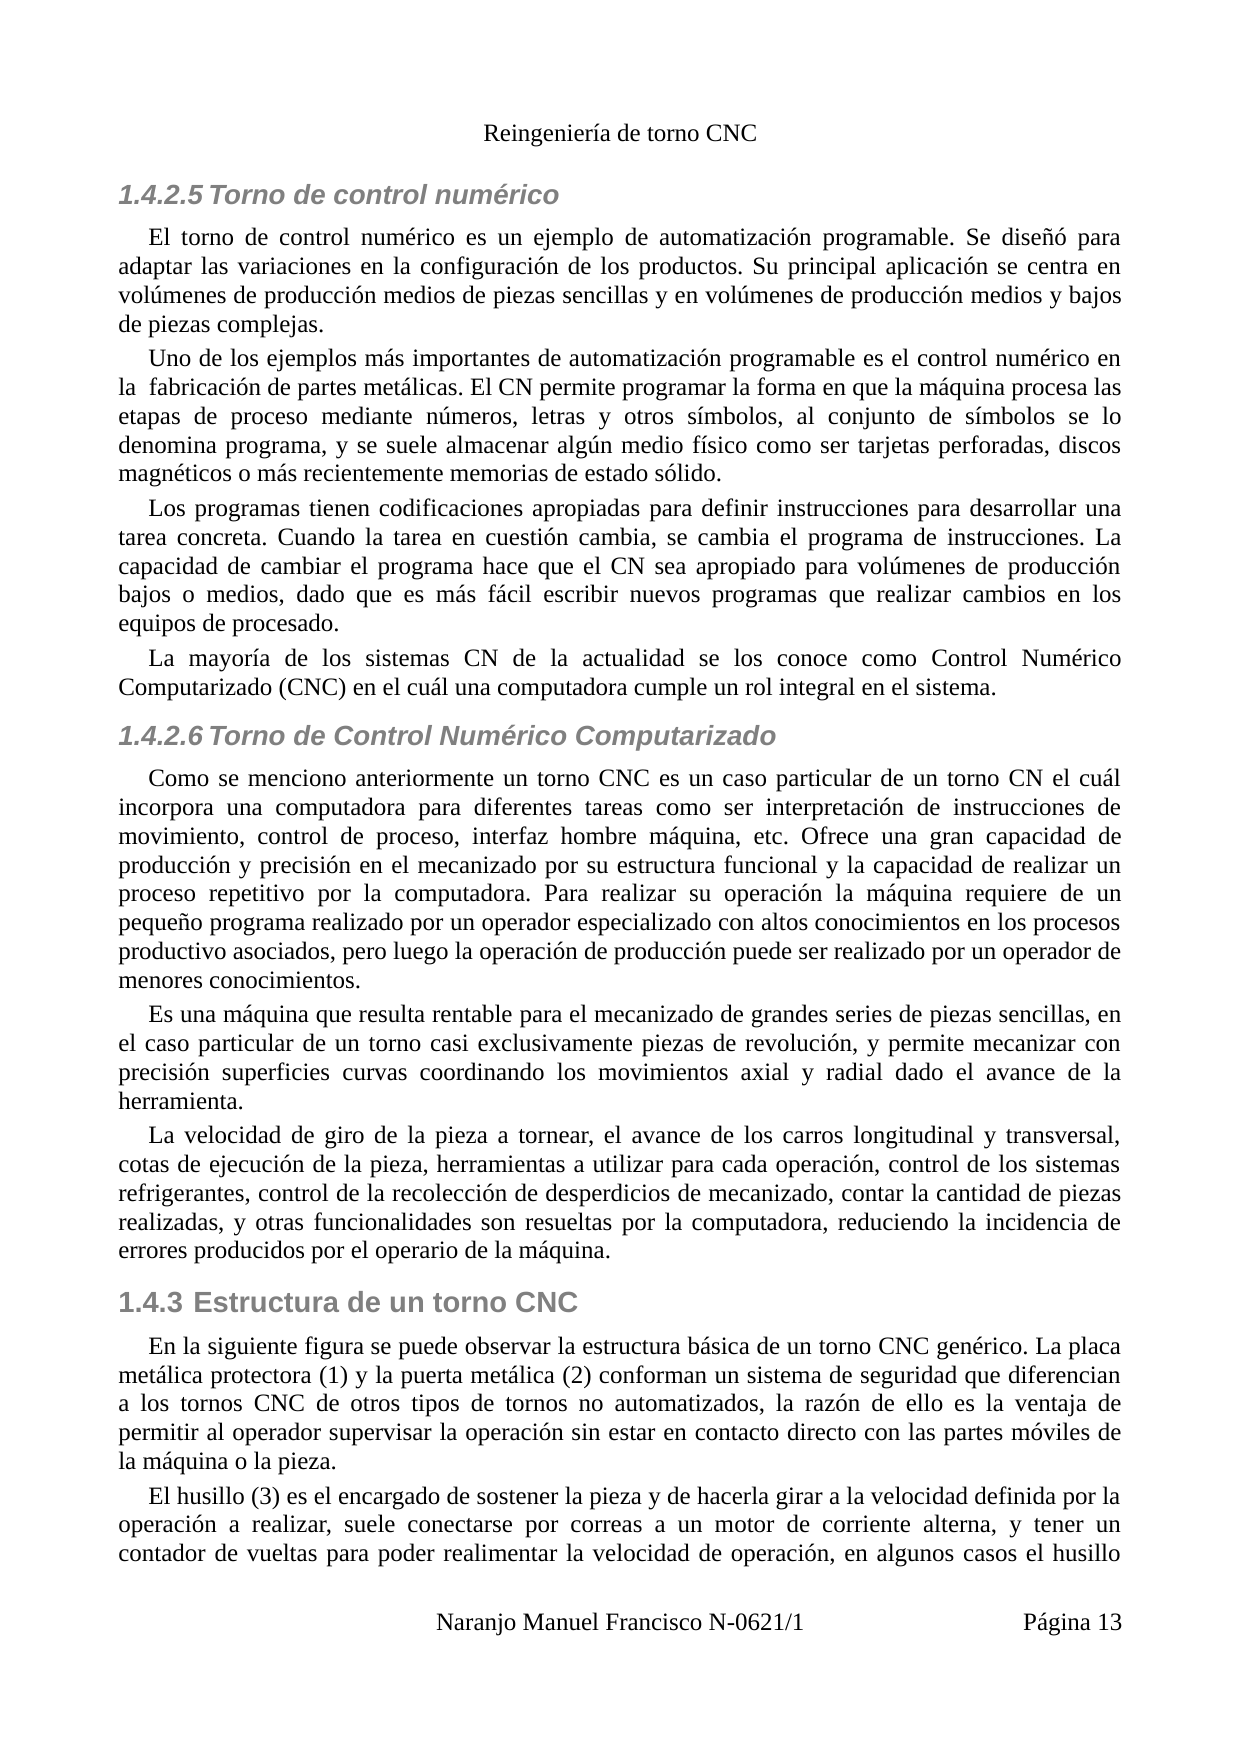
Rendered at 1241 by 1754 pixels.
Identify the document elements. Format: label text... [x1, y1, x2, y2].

text Es una máquina que resulta rentable para el mecanizado de grandes series de piezas sencillas, en el caso particular de un torno casi exclusivamente piezas de revolución, y permite mecanizar con precisión superficies curvas coordinando los movimientos axial y radial dado el avance de la herramienta. [118, 999, 1122, 1114]
subtitle Estructura de un torno CNC [118, 1285, 1122, 1318]
text Uno de los ejemplos más importantes de automatización programable es el control numérico en la fabricación de partes metálicas. El CN permite programar la forma en que la máquina procesa las etapas de proceso mediante números, letras y otros símbolos, al conjunto de símbolos se lo denomina programa, y se suele almacenar algún medio físico como ser tarjetas perforadas, discos magnéticos o más recientemente memorias de estado sólido. [118, 343, 1122, 487]
subtitle Torno de Control Numérico Computarizado [118, 719, 1122, 751]
text El husillo (3) es el encargado de sostener la pieza y de hacerla girar a la velocidad definida por la operación a realizar, suele conectarse por correas a un motor de corriente alterna, y tener un contador de vueltas para poder realimentar la velocidad de operación, en algunos casos el husillo [118, 1481, 1122, 1567]
text El torno de control numérico es un ejemplo de automatización programable. Se diseñó para adaptar las variaciones en la configuración de los productos. Su principal aplicación se centra en volúmenes de producción medios de piezas sencillas y en volúmenes de producción medios y bajos de piezas complejas. [118, 222, 1122, 337]
text Los programas tienen codificaciones apropiadas para definir instrucciones para desarrollar una tarea concreta. Cuando la tarea en cuestión cambia, se cambia el programa de instrucciones. La capacidad de cambiar el programa hace que el CN sea apropiado para volúmenes de producción bajos o medios, dado que es más fácil escribir nuevos programas que realizar cambios en los equipos de procesado. [118, 493, 1122, 637]
text En la siguiente figura se puede observar la estructura básica de un torno CNC genérico. La placa metálica protectora (1) y la puerta metálica (2) conforman un sistema de seguridad que diferencian a los tornos CNC de otros tipos de tornos no automatizados, la razón de ello es la ventaja de permitir al operador supervisar la operación sin estar en contacto directo con las partes móviles de la máquina o la pieza. [118, 1331, 1122, 1475]
text Como se menciono anteriormente un torno CNC es un caso particular de un torno CN el cuál incorpora una computadora para diferentes tareas como ser interpretación de instrucciones de movimiento, control de proceso, interfaz hombre máquina, etc. Ofrece una gran capacidad de producción y precisión en el mecanizado por su estructura funcional y la capacidad de realizar un proceso repetitivo por la computadora. Para realizar su operación la máquina requiere de un pequeño programa realizado por un operador especializado con altos conocimientos en los procesos productivo asociados, pero luego la operación de producción puede ser realizado por un operador de menores conocimientos. [118, 763, 1122, 993]
text La mayoría de los sistemas CN de la actualidad se los conoce como Control Numérico Computarizado (CNC) en el cuál una computadora cumple un rol integral en el sistema. [118, 643, 1122, 701]
subtitle Torno de control numérico [118, 178, 1122, 210]
text La velocidad de giro de la pieza a tornear, el avance de los carros longitudinal y transversal, cotas de ejecución de la pieza, herramientas a utilizar para cada operación, control de los sistemas refrigerantes, control de la recolección de desperdicios de mecanizado, contar la cantidad de piezas realizadas, y otras funcionalidades son resueltas por la computadora, reduciendo la incidencia de errores producidos por el operario de la máquina. [118, 1121, 1122, 1264]
